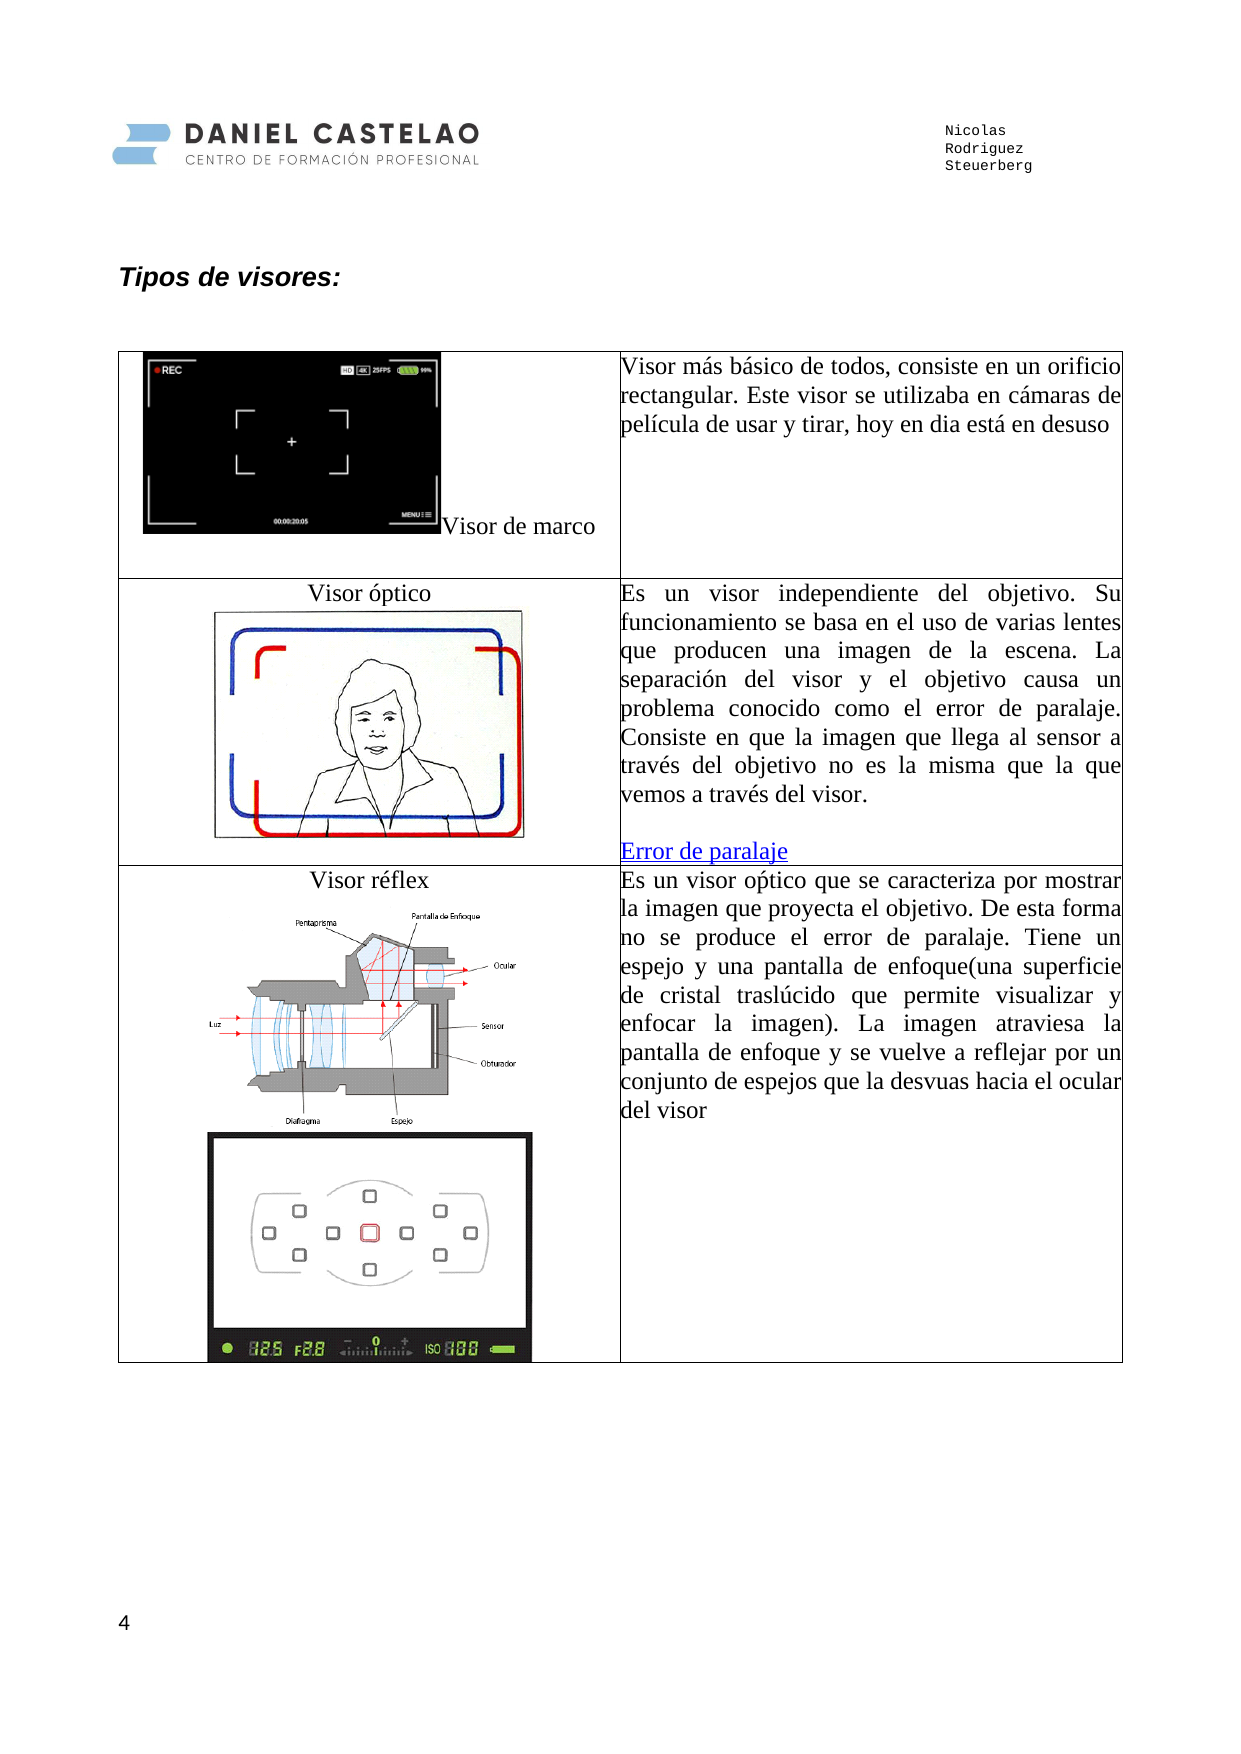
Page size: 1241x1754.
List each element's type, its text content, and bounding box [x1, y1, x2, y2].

table_cell Visor réflex [119, 866, 620, 1362]
table_header Visor de marco [119, 352, 620, 578]
table_cell Visor óptico [119, 579, 620, 865]
table_cell Es un visor independiente del objetivo. Su funcionamiento se basa en el uso de varias lentes que producen una imagen de la escena. La separación del visor y el objetivo causa un problema conocido como el error de paralaje. Consiste en que la imagen que llega al sensor a través del objetivo no es la misma que la que vemos a través del visor. Error de paralaje [621, 579, 1122, 865]
table_cell Es un visor oṕtico que se caracteriza por mostrar la imagen que proyecta el objetivo. De esta forma no se produce el error de paralaje. Tiene un espejo y una pantalla de enfoque(una superficie de cristal traslúcido que permite visualizar y enfocar la imagen). La imagen atraviesa la pantalla de enfoque y se vuelve a reflejar por un conjunto de espejos que la desvuas hacia el ocular del visor [621, 866, 1122, 1362]
subtitle Tipos de visores: [118, 261, 1122, 292]
picture [112, 118, 491, 170]
table_header Visor más básico de todos, consiste en un orificio rectangular. Este visor se utilizaba en cámaras de película de usar y tirar, hoy en dia está en desuso [621, 352, 1122, 578]
